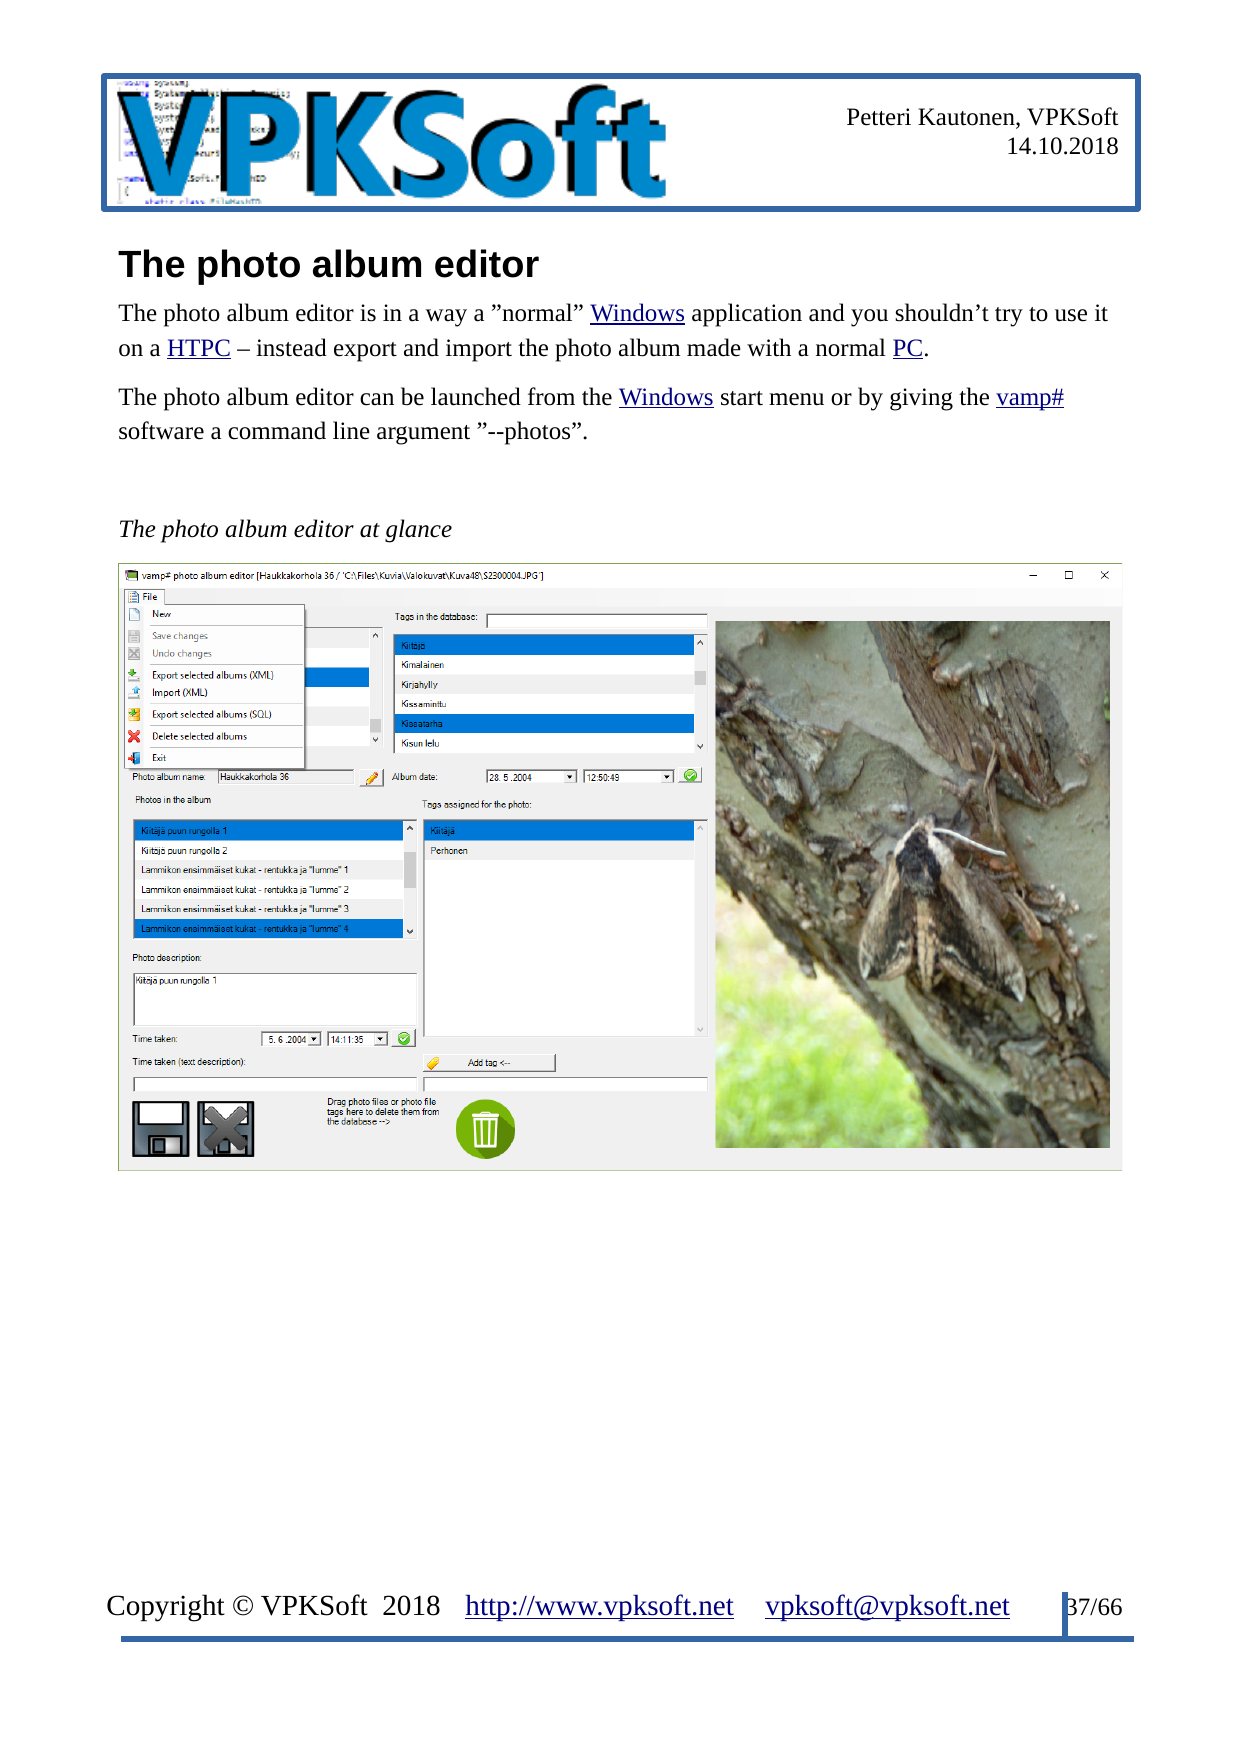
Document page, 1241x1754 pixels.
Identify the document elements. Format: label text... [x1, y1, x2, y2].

picture [116, 81, 672, 204]
text The photo album editor is in a way a ”normal” Windows application and you shouldn’t try to use it on a HTPC – instead export and import the photo album made with a normal PC. [118, 298, 1122, 361]
picture [118, 563, 1123, 1171]
subtitle The photo album editor [118, 242, 1122, 286]
text The photo album editor can be launched from the Windows start menu or by giving the vamp# software a command line argument ”--photos”. [118, 382, 1122, 445]
text The photo album editor at glance [118, 514, 1122, 543]
